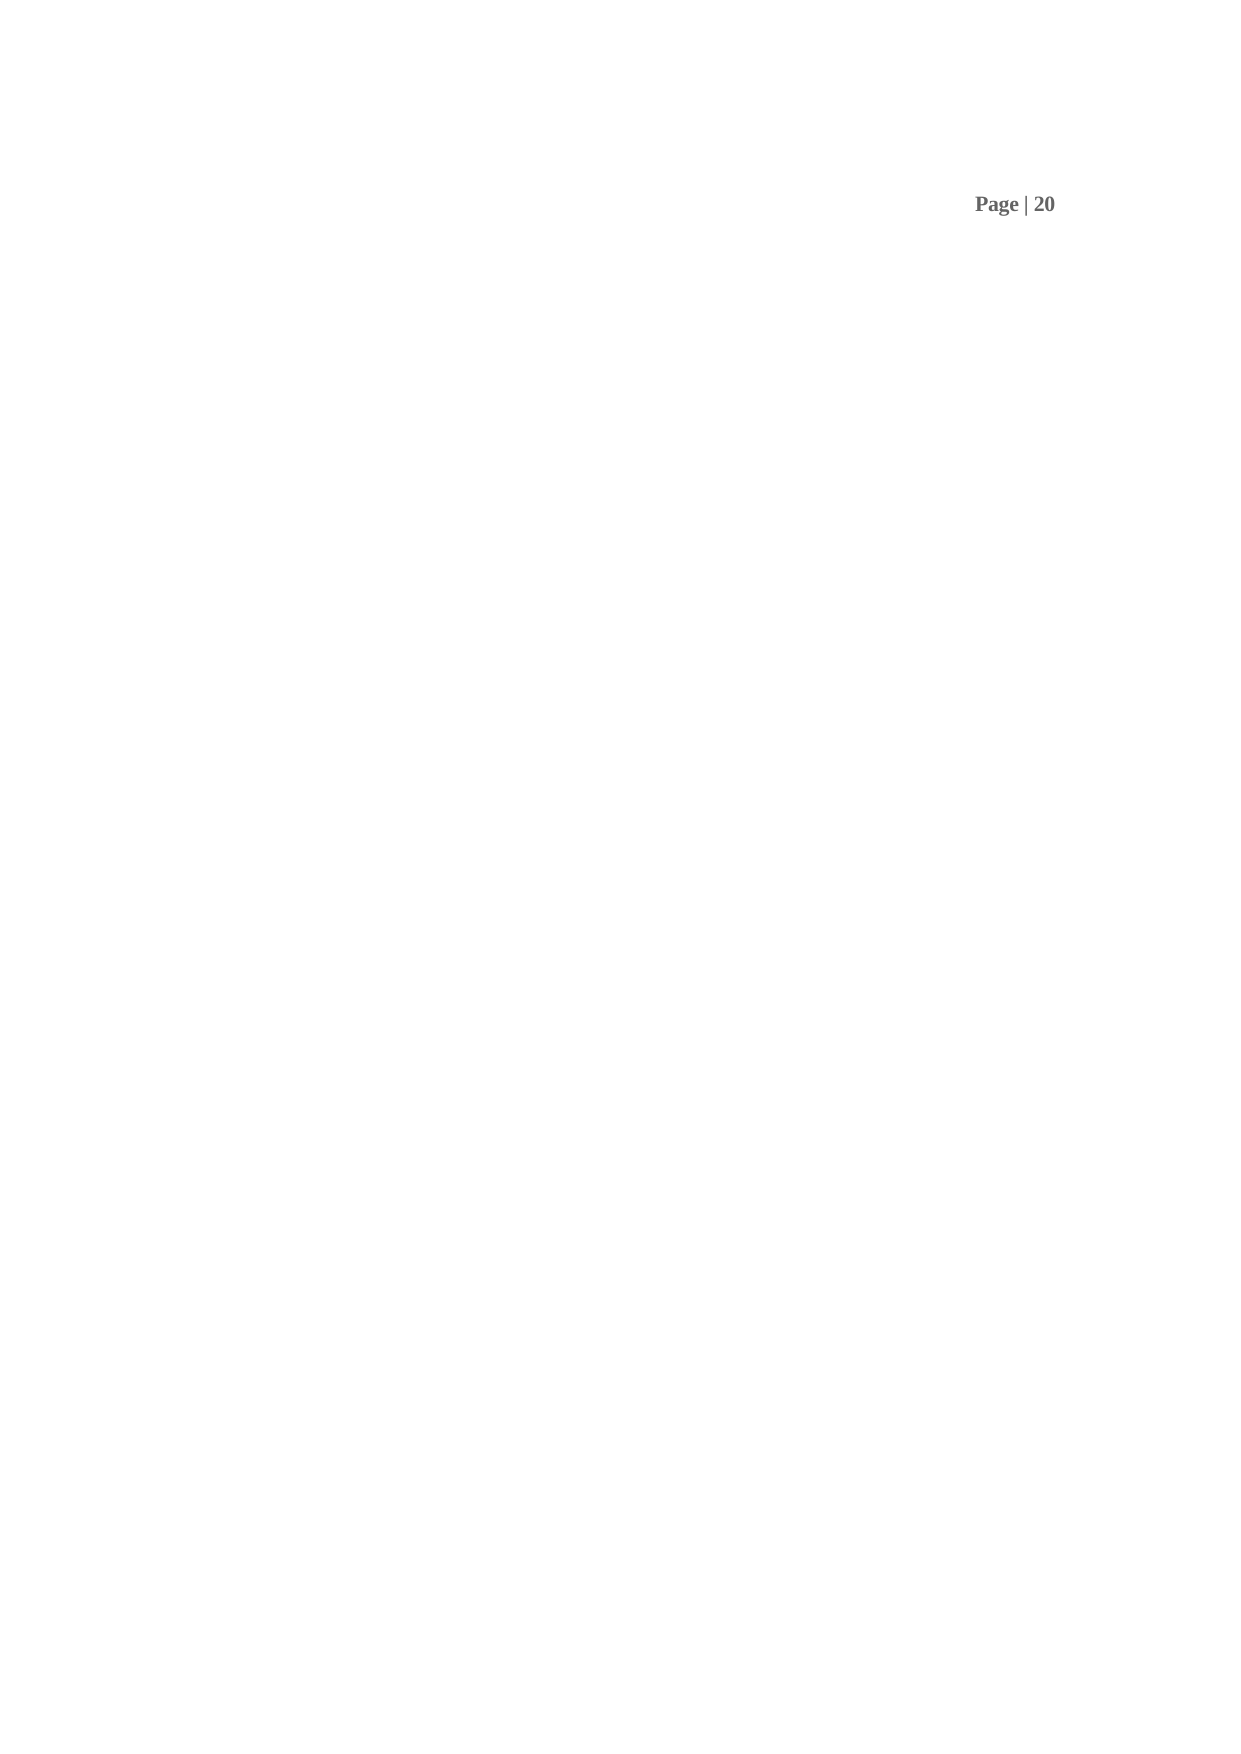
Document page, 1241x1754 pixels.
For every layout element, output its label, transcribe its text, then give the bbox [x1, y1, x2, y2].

text Page | 20 [150, 189, 1068, 217]
